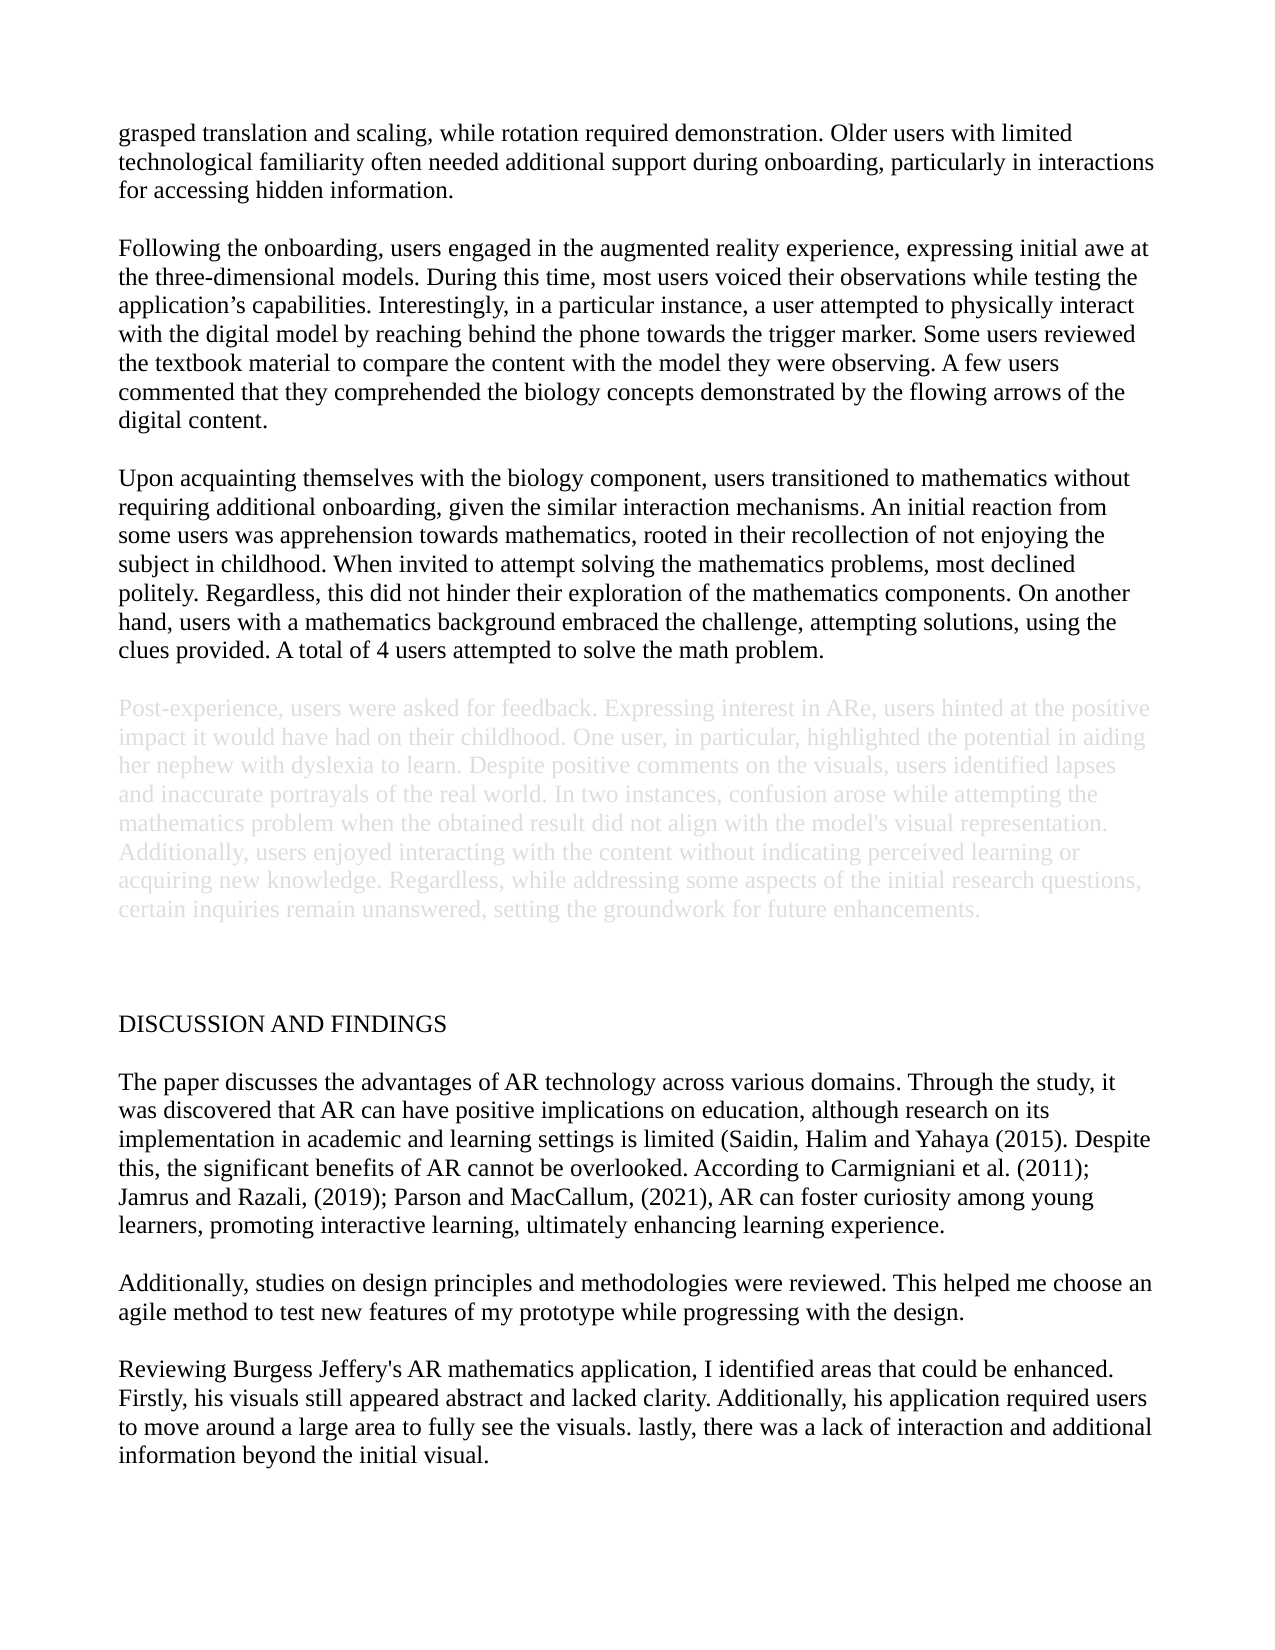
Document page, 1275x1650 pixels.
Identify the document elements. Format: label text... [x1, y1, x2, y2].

text grasped translation and scaling, while rotation required demonstration. Older users with limited technological familiarity often needed additional support during onboarding, particularly in interactions for accessing hidden information. [118, 118, 1157, 204]
text Upon acquainting themselves with the biology component, users transitioned to mathematics without requiring additional onboarding, given the similar interaction mechanisms. An initial reaction from some users was apprehension towards mathematics, rooted in their recollection of not enjoying the subject in childhood. When invited to attempt solving the mathematics problems, most declined politely. Regardless, this did not hinder their exploration of the mathematics components. On another hand, users with a mathematics background embraced the challenge, attempting solutions, using the clues provided. A total of 4 users attempted to solve the math problem. [118, 463, 1157, 664]
text Following the onboarding, users engaged in the augmented reality experience, expressing initial awe at the three-dimensional models. During this time, most users voiced their observations while testing the application’s capabilities. Interestingly, in a particular instance, a user attempted to physically interact with the digital model by reaching behind the phone towards the trigger marker. Some users reviewed the textbook material to compare the content with the model they were observing. A few users commented that they comprehended the biology concepts demonstrated by the flowing arrows of the digital content. [118, 233, 1157, 434]
text Reviewing Burgess Jeffery's AR mathematics application, I identified areas that could be enhanced. Firstly, his visuals still appeared abstract and lacked clarity. Additionally, his application required users to move around a large area to fully see the visuals. lastly, there was a lack of interaction and additional information beyond the initial visual. [118, 1354, 1157, 1469]
text Additionally, studies on design principles and methodologies were reviewed. This helped me choose an agile method to test new features of my prototype while progressing with the design. [118, 1268, 1157, 1326]
text DISCUSSION AND FINDINGS [118, 1009, 1157, 1038]
text The paper discusses the advantages of AR technology across various domains. Through the study, it was discovered that AR can have positive implications on education, although research on its implementation in academic and learning settings is limited (Saidin, Halim and Yahaya (2015). Despite this, the significant benefits of AR cannot be overlooked. According to Carmigniani et al. (2011); Jamrus and Razali, (2019); Parson and MacCallum, (2021), AR can foster curiosity among young learners, promoting interactive learning, ultimately enhancing learning experience. [118, 1067, 1157, 1239]
text Post-experience, users were asked for feedback. Expressing interest in ARe, users hinted at the positive impact it would have had on their childhood. One user, in particular, highlighted the potential in aiding her nephew with dyslexia to learn. Despite positive comments on the visuals, users identified lapses and inaccurate portrayals of the real world. In two instances, confusion arose while attempting the mathematics problem when the obtained result did not align with the model's visual representation. Additionally, users enjoyed interacting with the content without indicating perceived learning or acquiring new knowledge. Regardless, while addressing some aspects of the initial research questions, certain inquiries remain unanswered, setting the groundwork for future enhancements. [118, 693, 1157, 923]
